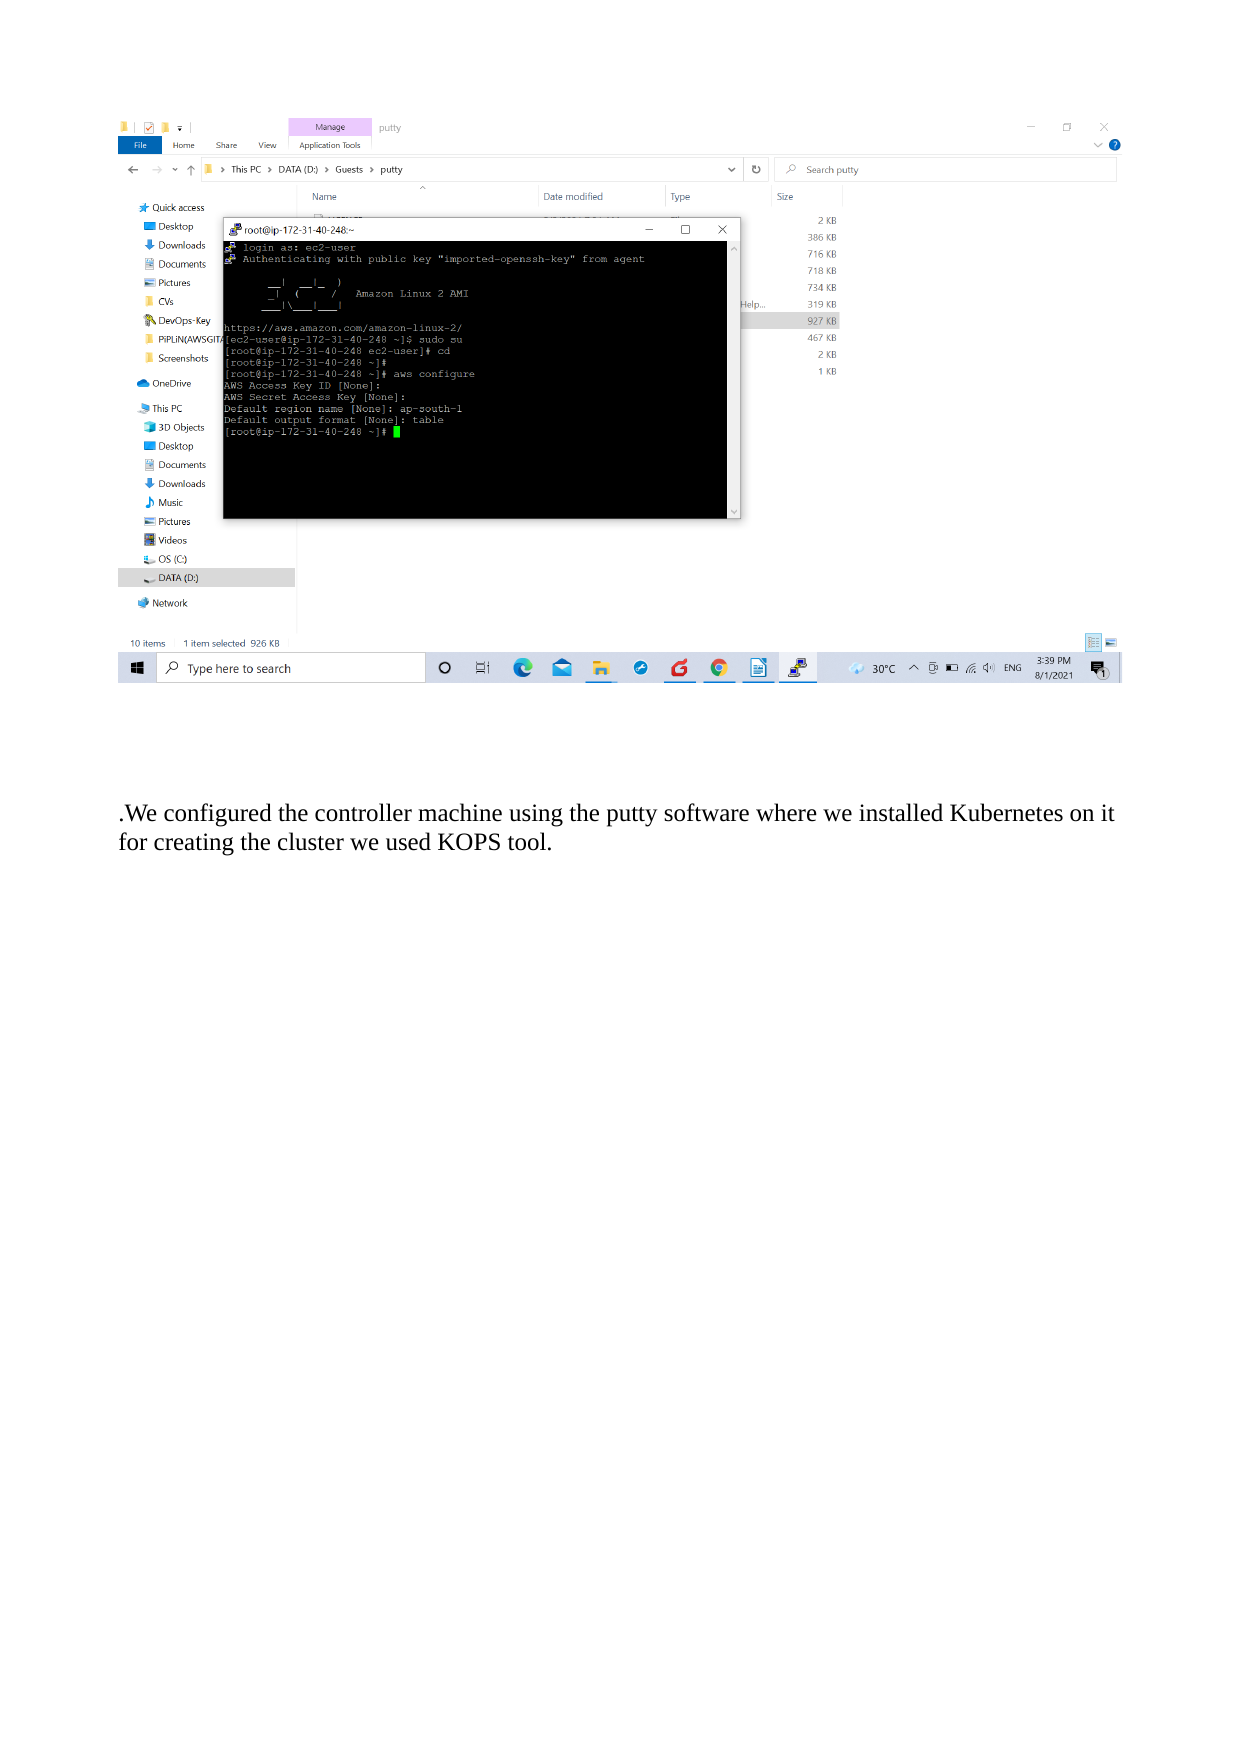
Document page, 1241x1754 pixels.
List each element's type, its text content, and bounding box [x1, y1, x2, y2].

text .We configured the controller machine using the putty software where we installed Kubernetes on it for creating the cluster we used KOPS tool. [118, 798, 1122, 855]
picture [118, 118, 1123, 683]
